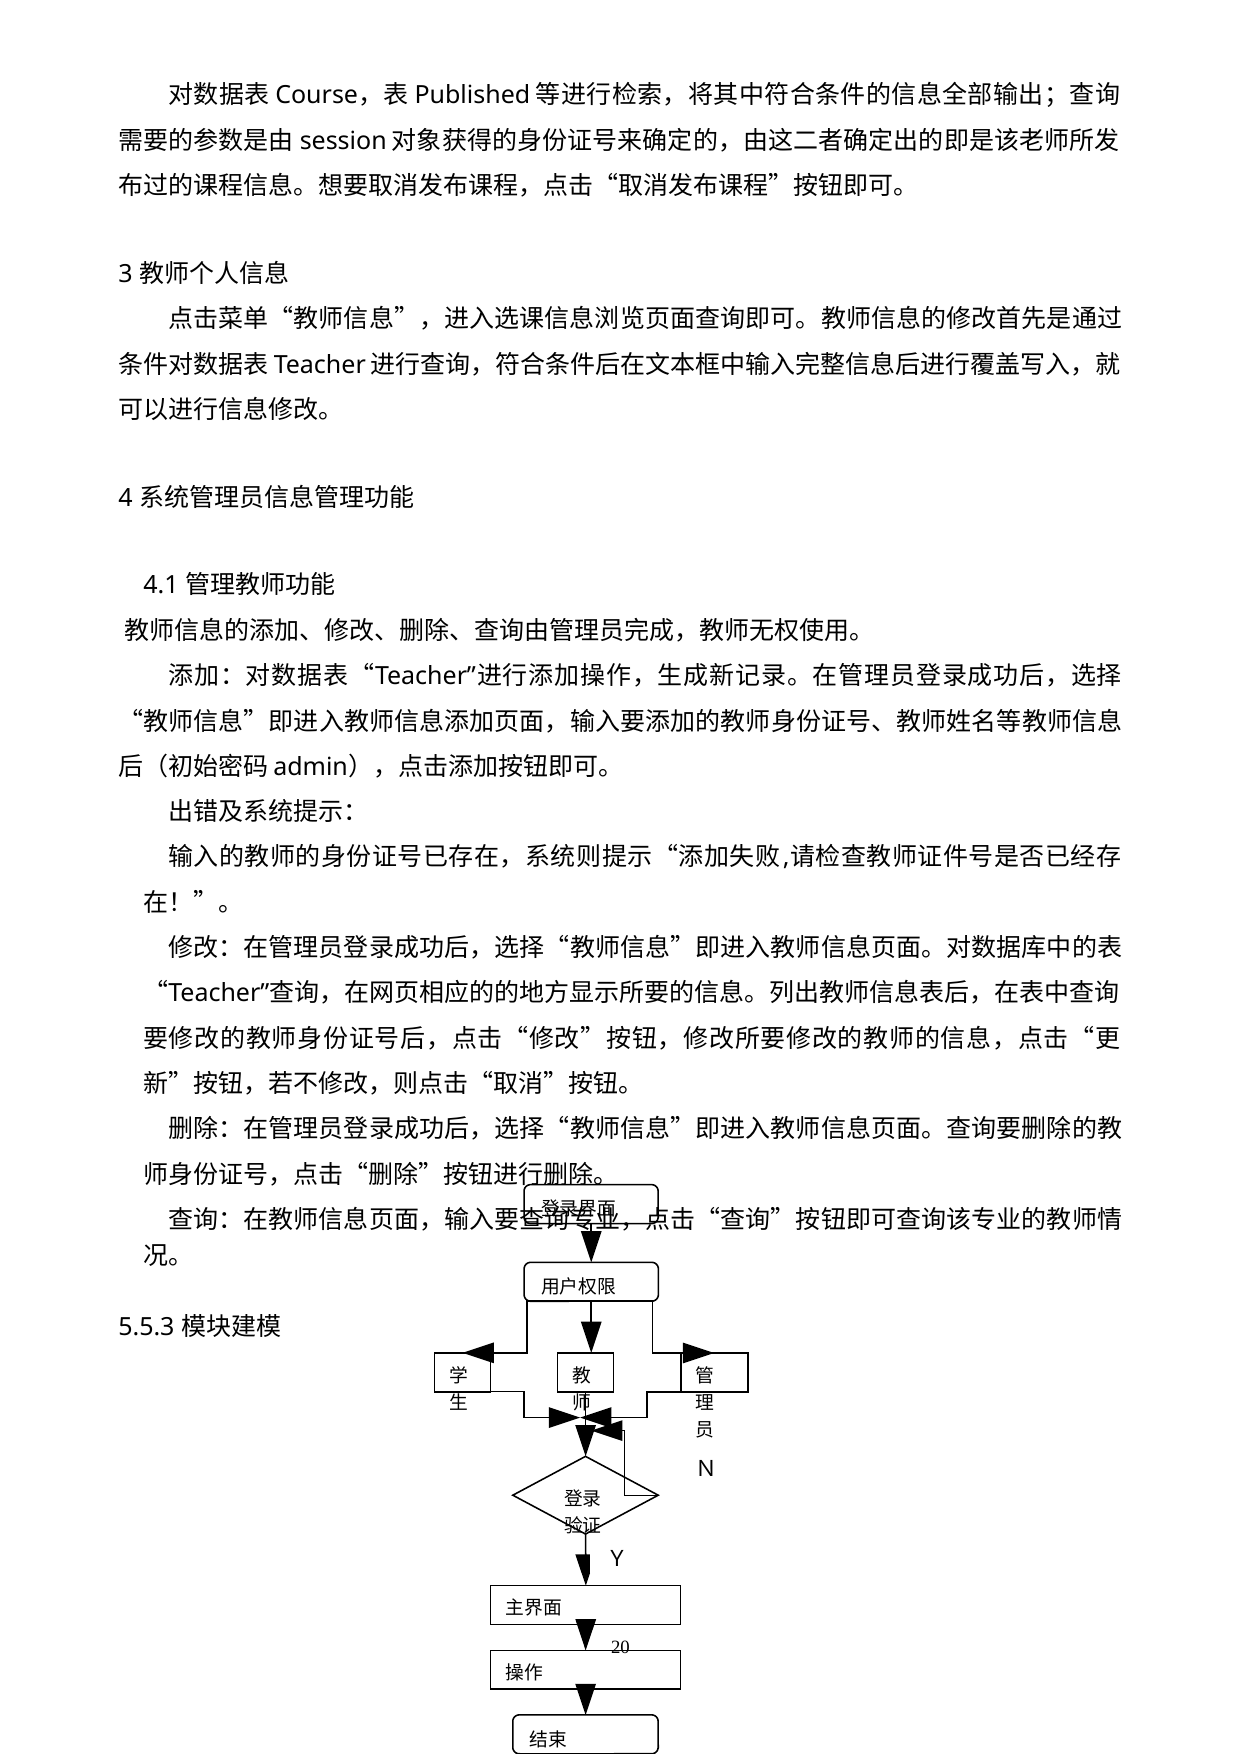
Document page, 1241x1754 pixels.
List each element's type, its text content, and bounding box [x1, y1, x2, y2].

text 5.5.3 模块建模 [118, 1306, 526, 1342]
text 查询：在教师信息页面，输入要查询专业，点击“查询”按钮即可查询该专业的教师情况。 [143, 1199, 590, 1272]
text 4.1 管理教师功能 [118, 565, 1122, 601]
text 对数据表Course，表Published等进行检索，将其中符合条件的信息全部输出；查询需要的参数是由session对象获得的身份证号来确定的，由这二者确定出的即是该老师所发布过的课程信息。想要取消发布课程，点击“取消发布课程”按钮即可。 [118, 75, 1122, 202]
text 教师信息的添加、修改、删除、查询由管理员完成，教师无权使用。 [118, 610, 1122, 647]
text [653, 1306, 1122, 1342]
text 删除：在管理员登录成功后，选择“教师信息”即进入教师信息页面。查询要删除的教师身份证号，点击“删除”按钮进行删除。 [143, 1109, 1122, 1190]
text [528, 1306, 590, 1342]
text 修改：在管理员登录成功后，选择“教师信息”即进入教师信息页面。对数据库中的表“Teacher”查询，在网页相应的的地方显示所要的信息。列出教师信息表后，在表中查询要修改的教师身份证号后，点击“修改”按钮，修改所要修改的教师的信息，点击“更新”按钮，若不修改，则点击“取消”按钮。 [143, 927, 1122, 1100]
text 4 系统管理员信息管理功能 [118, 477, 1122, 513]
text 查询：在教师信息页面，输入要查询专业，点击“查询”按钮即可查询该专业的教师情况。 [592, 1199, 1122, 1272]
text [592, 1306, 652, 1342]
text 出错及系统提示： [118, 792, 1122, 828]
text 输入的教师的身份证号已存在，系统则提示“添加失败,请检查教师证件号是否已经存在！”。 [143, 837, 1122, 918]
text 添加：对数据表“Teacher”进行添加操作，生成新记录。在管理员登录成功后，选择“教师信息”即进入教师信息添加页面，输入要添加的教师身份证号、教师姓名等教师信息后（初始密码admin），点击添加按钮即可。 [118, 656, 1122, 782]
text 点击菜单“教师信息”，进入选课信息浏览页面查询即可。教师信息的修改首先是通过条件对数据表Teacher进行查询，符合条件后在文本框中输入完整信息后进行覆盖写入，就可以进行信息修改。 [118, 299, 1122, 426]
text 3 教师个人信息 [118, 253, 1122, 290]
